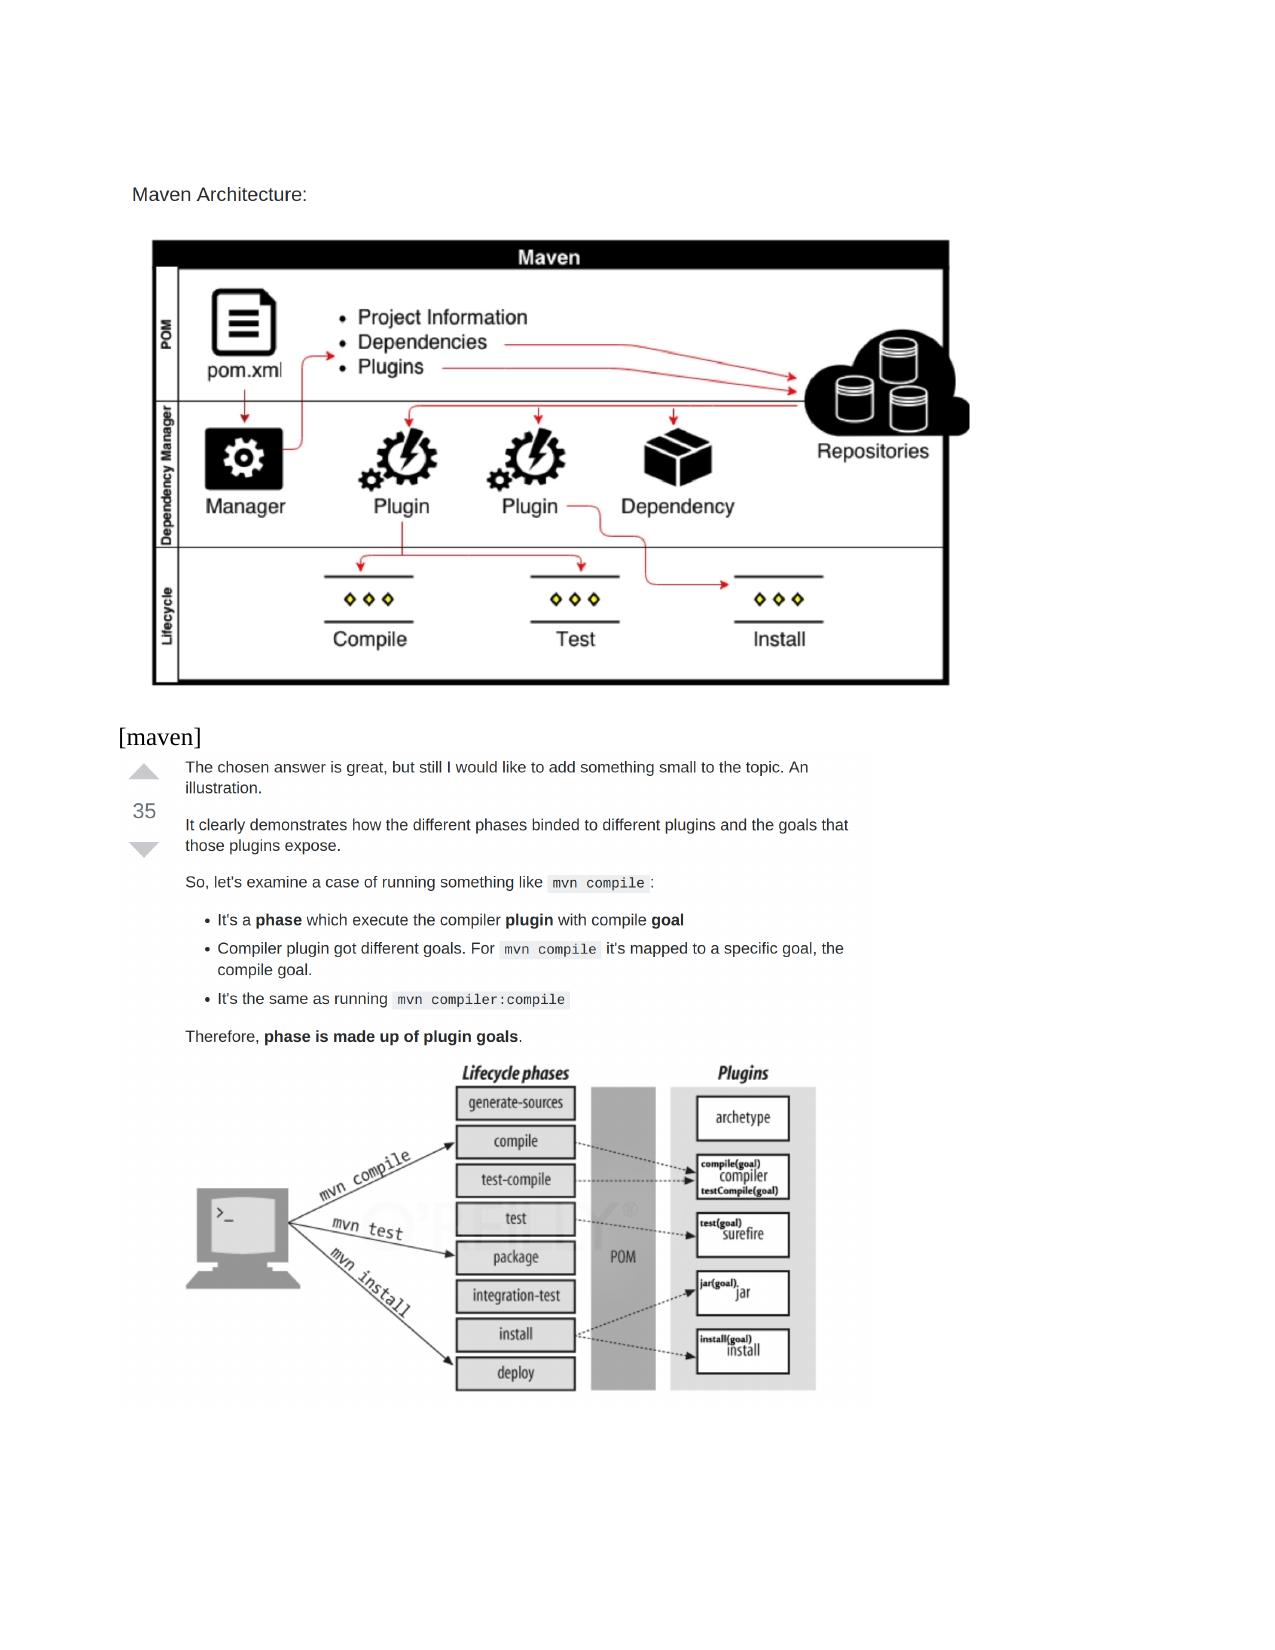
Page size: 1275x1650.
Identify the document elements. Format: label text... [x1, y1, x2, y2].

text [maven] [118, 722, 1157, 751]
picture [118, 750, 875, 1409]
picture [118, 175, 991, 707]
